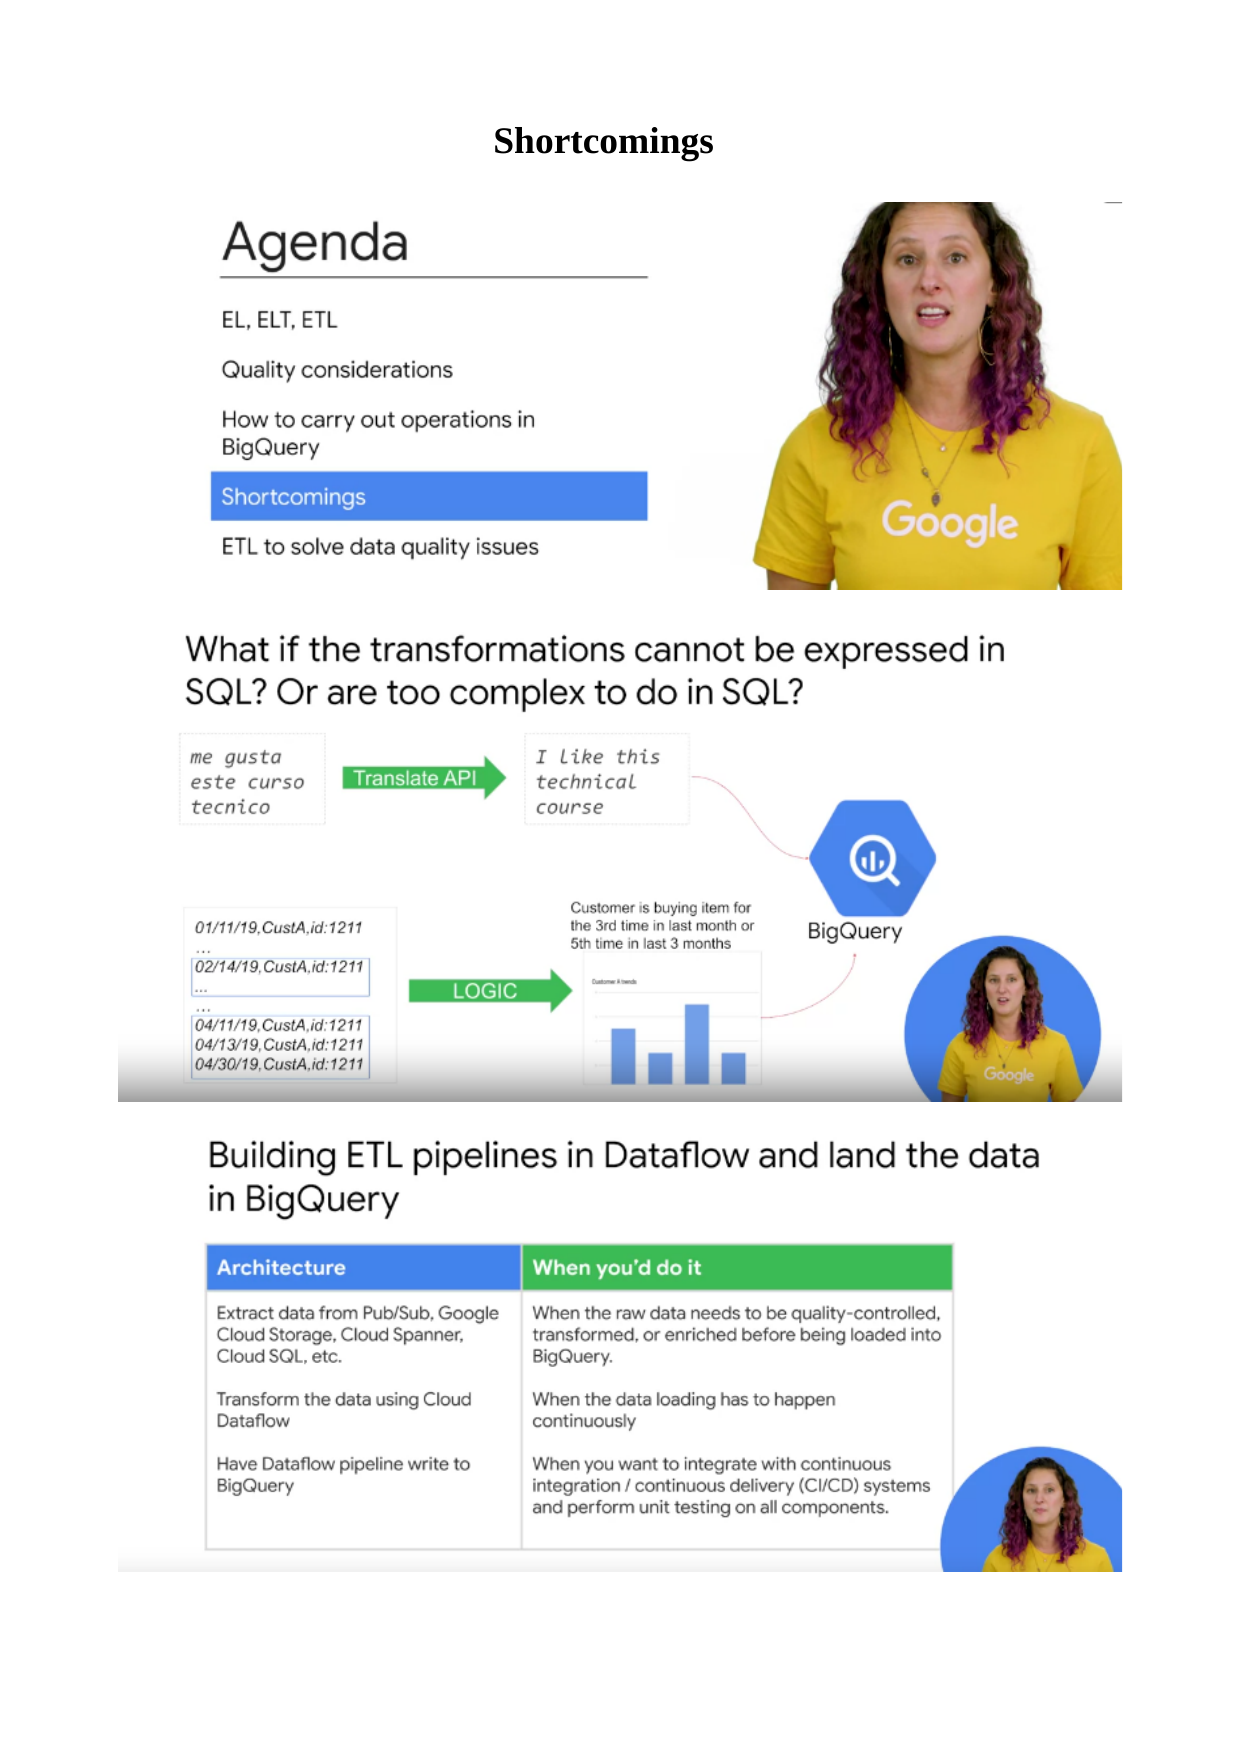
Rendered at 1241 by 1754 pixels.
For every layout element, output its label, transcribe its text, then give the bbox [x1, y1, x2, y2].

picture [118, 1130, 1123, 1572]
picture [118, 202, 1123, 590]
picture [118, 618, 1123, 1102]
subtitle Shortcomings [118, 118, 1122, 161]
